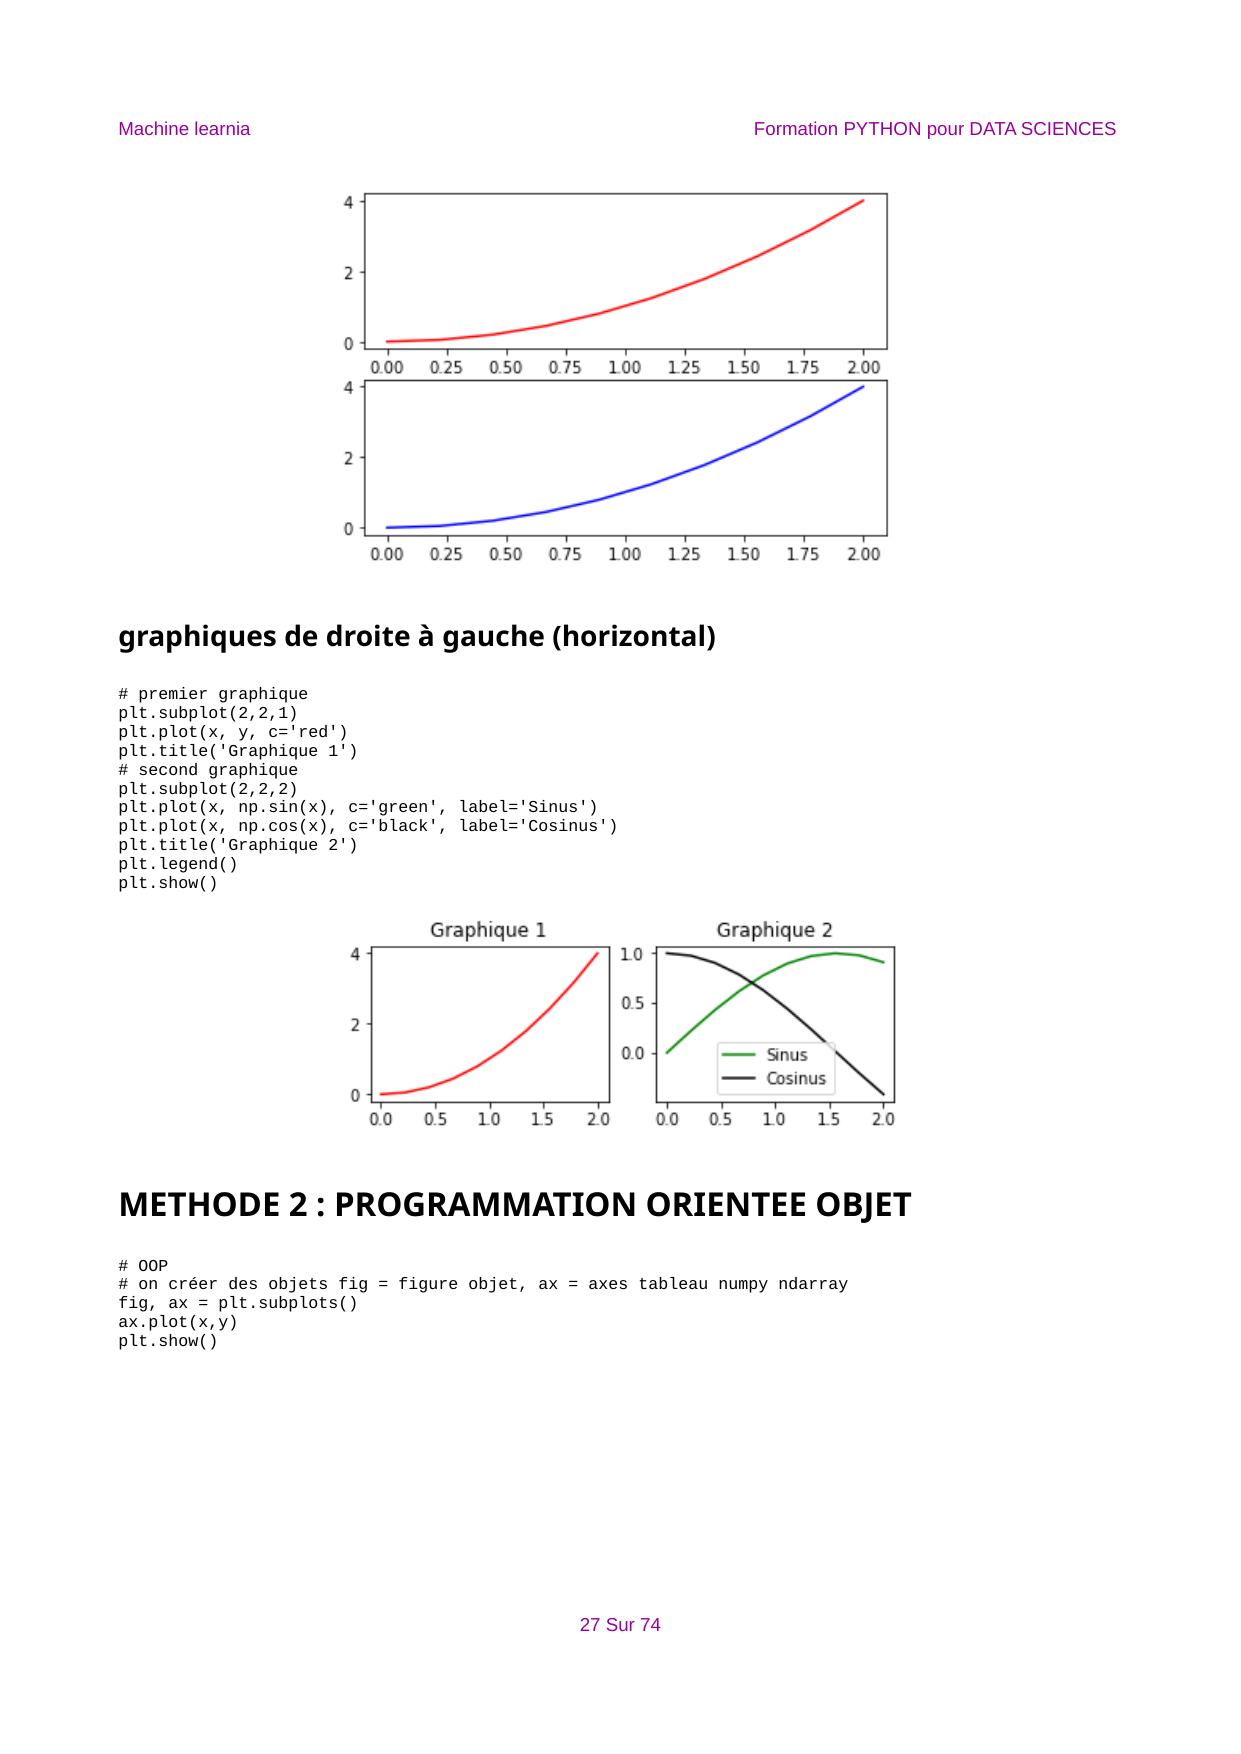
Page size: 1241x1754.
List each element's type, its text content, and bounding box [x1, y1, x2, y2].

text plt.legend() [118, 856, 1122, 874]
text # premier graphique [118, 686, 1122, 705]
text plt.show() [118, 874, 1122, 893]
text # second graphique [118, 761, 1122, 780]
text plt.plot(x, y, c='red') [118, 724, 1122, 742]
text plt.plot(x, np.cos(x), c='black', label='Cosinus') [118, 818, 1122, 837]
text plt.title('Graphique 1') [118, 742, 1122, 761]
text plt.show() [118, 1332, 1122, 1351]
text ax.plot(x,y) [118, 1314, 1122, 1332]
text plt.subplot(2,2,2) [118, 780, 1122, 799]
subtitle graphiques de droite à gauche (horizontal) [118, 616, 1122, 654]
picture [321, 912, 919, 1138]
subtitle METHODE 2 : PROGRAMMATION ORIENTEE OBJET [118, 1181, 1122, 1226]
text # on créer des objets fig = figure objet, ax = axes tableau numpy ndarray [118, 1276, 1122, 1295]
text # OOP [118, 1257, 1122, 1276]
text plt.title('Graphique 2') [118, 837, 1122, 856]
text fig, ax = plt.subplots() [118, 1295, 1122, 1314]
text plt.subplot(2,2,1) [118, 705, 1122, 724]
text plt.plot(x, np.sin(x), c='green', label='Sinus') [118, 799, 1122, 818]
picture [319, 188, 921, 573]
